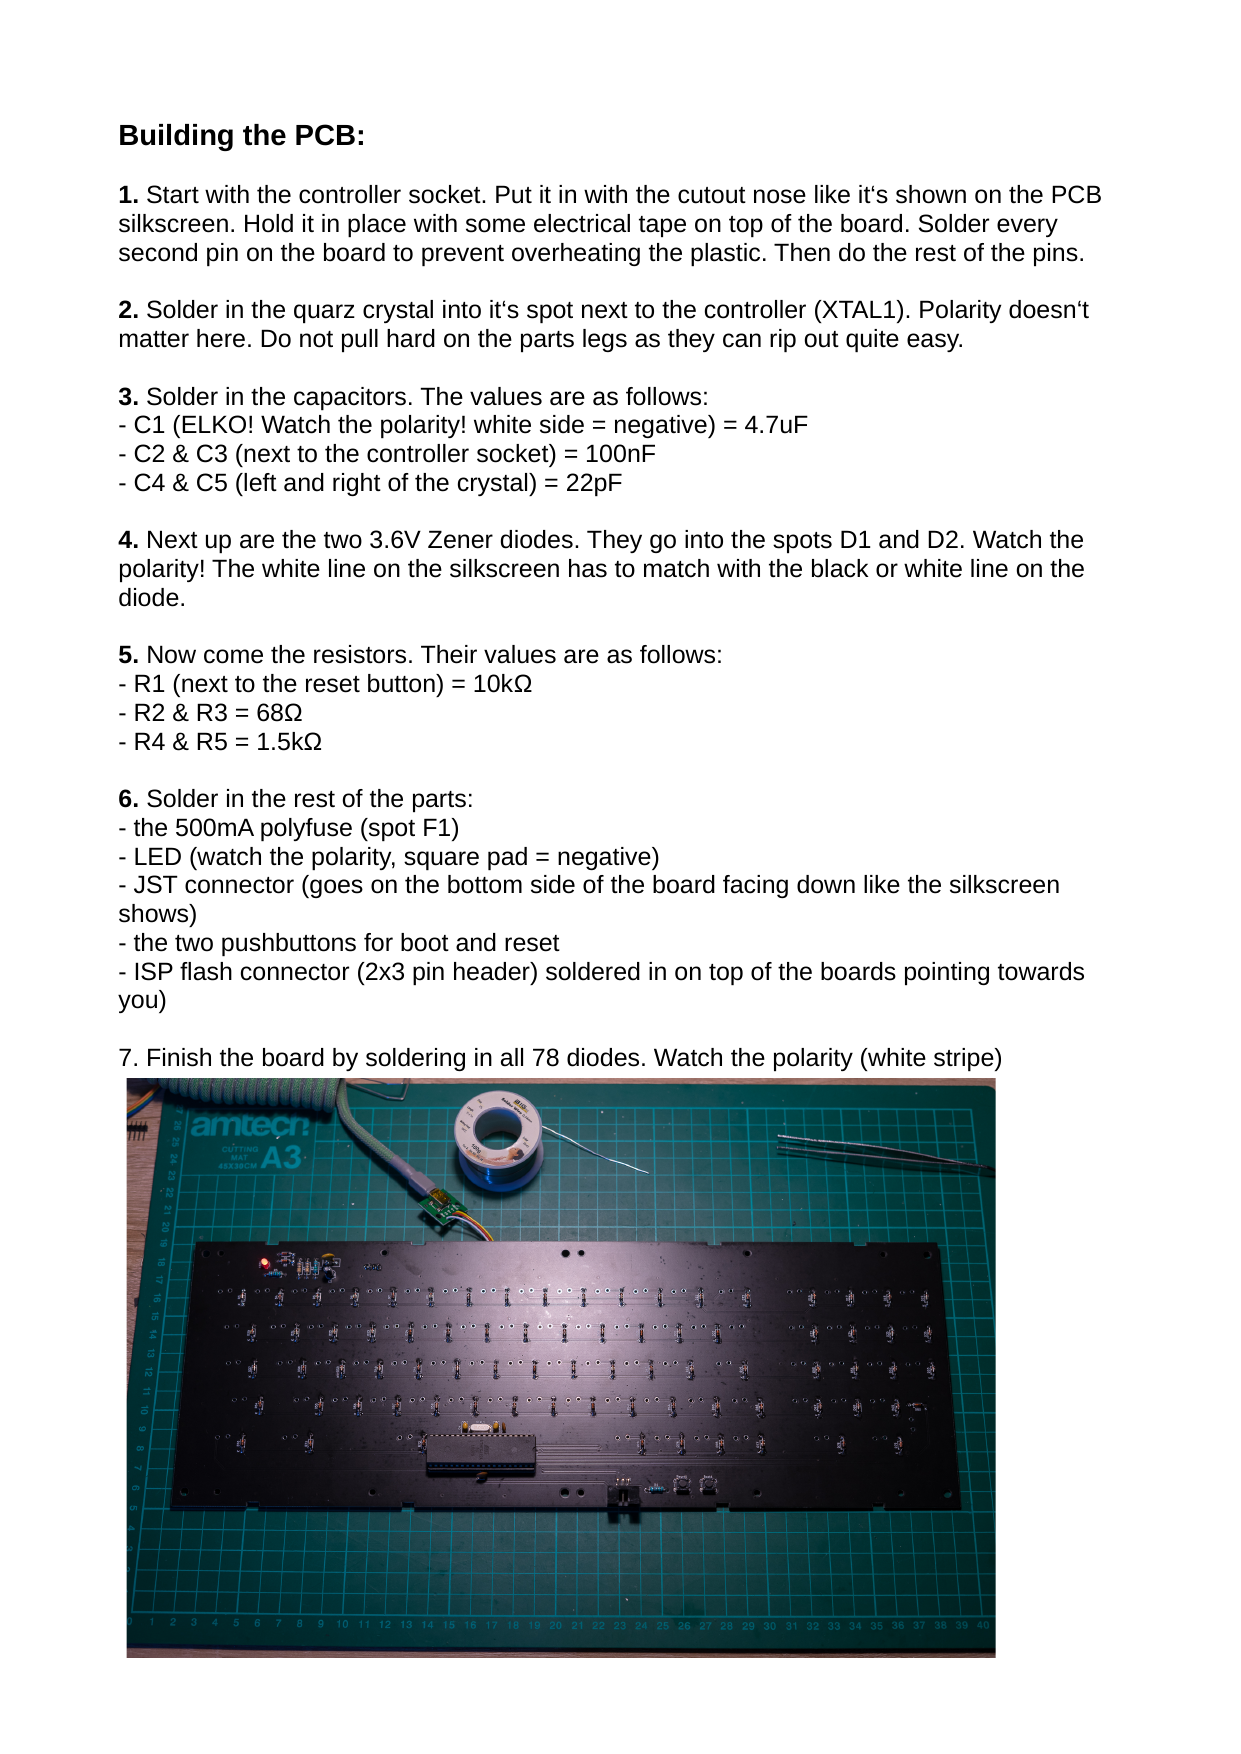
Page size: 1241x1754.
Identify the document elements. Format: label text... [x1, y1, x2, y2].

text 2. Solder in the quarz crystal into it‘s spot next to the controller (XTAL1). Polarity doesn‘t matter here. Do not pull hard on the parts legs as they can rip out quite easy. [118, 295, 1122, 353]
text 1. Start with the controller socket. Put it in with the cutout nose like it‘s shown on the PCB silkscreen. Hold it in place with some electrical tape on top of the board. Solder every second pin on the board to prevent overheating the plastic. Then do the rest of the pins. [118, 180, 1122, 267]
text - R4 & R5 = 1.5kΩ [118, 727, 1122, 755]
text - JST connector (goes on the bottom side of the board facing down like the silkscreen shows) [118, 870, 1122, 928]
text Building the PCB: [118, 118, 1122, 152]
text 7. Finish the board by soldering in all 78 diodes. Watch the polarity (white stripe) [118, 1043, 1122, 1072]
text 4. Next up are the two 3.6V Zener diodes. They go into the spots D1 and D2. Watch the polarity! The white line on the silkscreen has to match with the black or white line on the diode. [118, 525, 1122, 612]
text 6. Solder in the rest of the parts: [118, 784, 1122, 813]
text - ISP flash connector (2x3 pin header) soldered in on top of the boards pointing towards you) [118, 957, 1122, 1014]
text - C4 & C5 (left and right of the crystal) = 22pF [118, 468, 1122, 497]
text - the 500mA polyfuse (spot F1) [118, 813, 1122, 842]
text - C1 (ELKO! Watch the polarity! white side = negative) = 4.7uF [118, 410, 1122, 439]
text - R1 (next to the reset button) = 10kΩ [118, 669, 1122, 698]
text - the two pushbuttons for boot and reset [118, 928, 1122, 957]
text - C2 & C3 (next to the controller socket) = 100nF [118, 439, 1122, 468]
text 5. Now come the resistors. Their values are as follows: [118, 640, 1122, 669]
picture [126, 1078, 996, 1658]
text - R2 & R3 = 68Ω [118, 698, 1122, 727]
text - LED (watch the polarity, square pad = negative) [118, 842, 1122, 870]
text 3. Solder in the capacitors. The values are as follows: [118, 382, 1122, 410]
